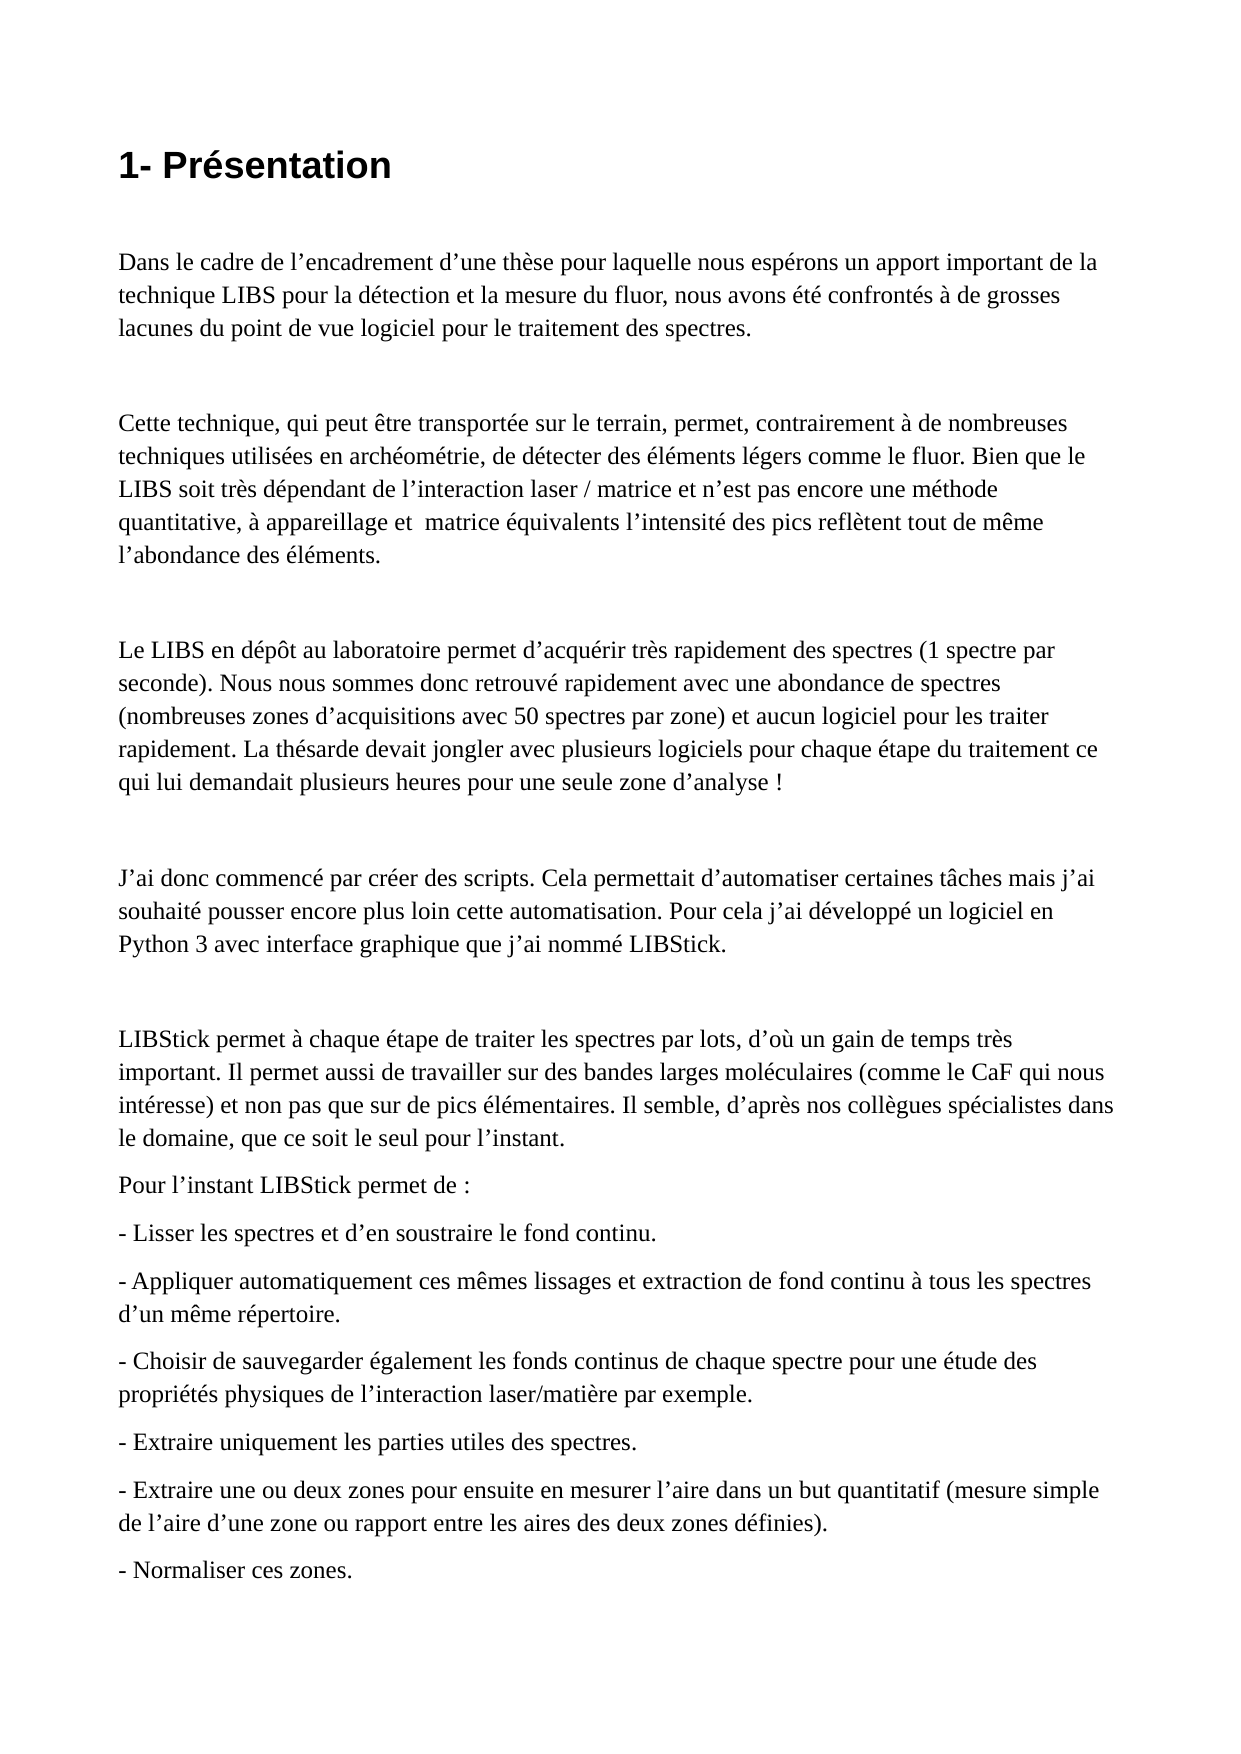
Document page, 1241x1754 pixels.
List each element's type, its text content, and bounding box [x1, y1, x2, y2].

text - Normaliser ces zones. [118, 1555, 1122, 1584]
text - Choisir de sauvegarder également les fonds continus de chaque spectre pour une étude des propriétés physiques de l’interaction laser/matière par exemple. [118, 1346, 1122, 1408]
text J’ai donc commencé par créer des scripts. Cela permettait d’automatiser certaines tâches mais j’ai souhaité pousser encore plus loin cette automatisation. Pour cela j’ai développé un logiciel en Python 3 avec interface graphique que j’ai nommé LIBStick. [118, 863, 1122, 957]
text - Appliquer automatiquement ces mêmes lissages et extraction de fond continu à tous les spectres d’un même répertoire. [118, 1266, 1122, 1328]
text LIBStick permet à chaque étape de traiter les spectres par lots, d’où un gain de temps très important. Il permet aussi de travailler sur des bandes larges moléculaires (comme le CaF qui nous intéresse) et non pas que sur de pics élémentaires. Il semble, d’après nos collègues spécialistes dans le domaine, que ce soit le seul pour l’instant. [118, 1024, 1122, 1152]
text Pour l’instant LIBStick permet de : [118, 1171, 1122, 1199]
text - Extraire uniquement les parties utiles des spectres. [118, 1427, 1122, 1456]
text Dans le cadre de l’encadrement d’une thèse pour laquelle nous espérons un apport important de la technique LIBS pour la détection et la mesure du fluor, nous avons été confrontés à de grosses lacunes du point de vue logiciel pour le traitement des spectres. [118, 247, 1122, 342]
subtitle 1- Présentation [118, 143, 1122, 187]
text Cette technique, qui peut être transportée sur le terrain, permet, contrairement à de nombreuses techniques utilisées en archéométrie, de détecter des éléments légers comme le fluor. Bien que le LIBS soit très dépendant de l’interaction laser / matrice et n’est pas encore une méthode quantitative, à appareillage et matrice équivalents l’intensité des pics reflètent tout de même l’abondance des éléments. [118, 408, 1122, 569]
text - Lisser les spectres et d’en soustraire le fond continu. [118, 1218, 1122, 1247]
text - Extraire une ou deux zones pour ensuite en mesurer l’aire dans un but quantitatif (mesure simple de l’aire d’une zone ou rapport entre les aires des deux zones définies). [118, 1475, 1122, 1536]
text Le LIBS en dépôt au laboratoire permet d’acquérir très rapidement des spectres (1 spectre par seconde). Nous nous sommes donc retrouvé rapidement avec une abondance de spectres (nombreuses zones d’acquisitions avec 50 spectres par zone) et aucun logiciel pour les traiter rapidement. La thésarde devait jongler avec plusieurs logiciels pour chaque étape du traitement ce qui lui demandait plusieurs heures pour une seule zone d’analyse ! [118, 635, 1122, 796]
